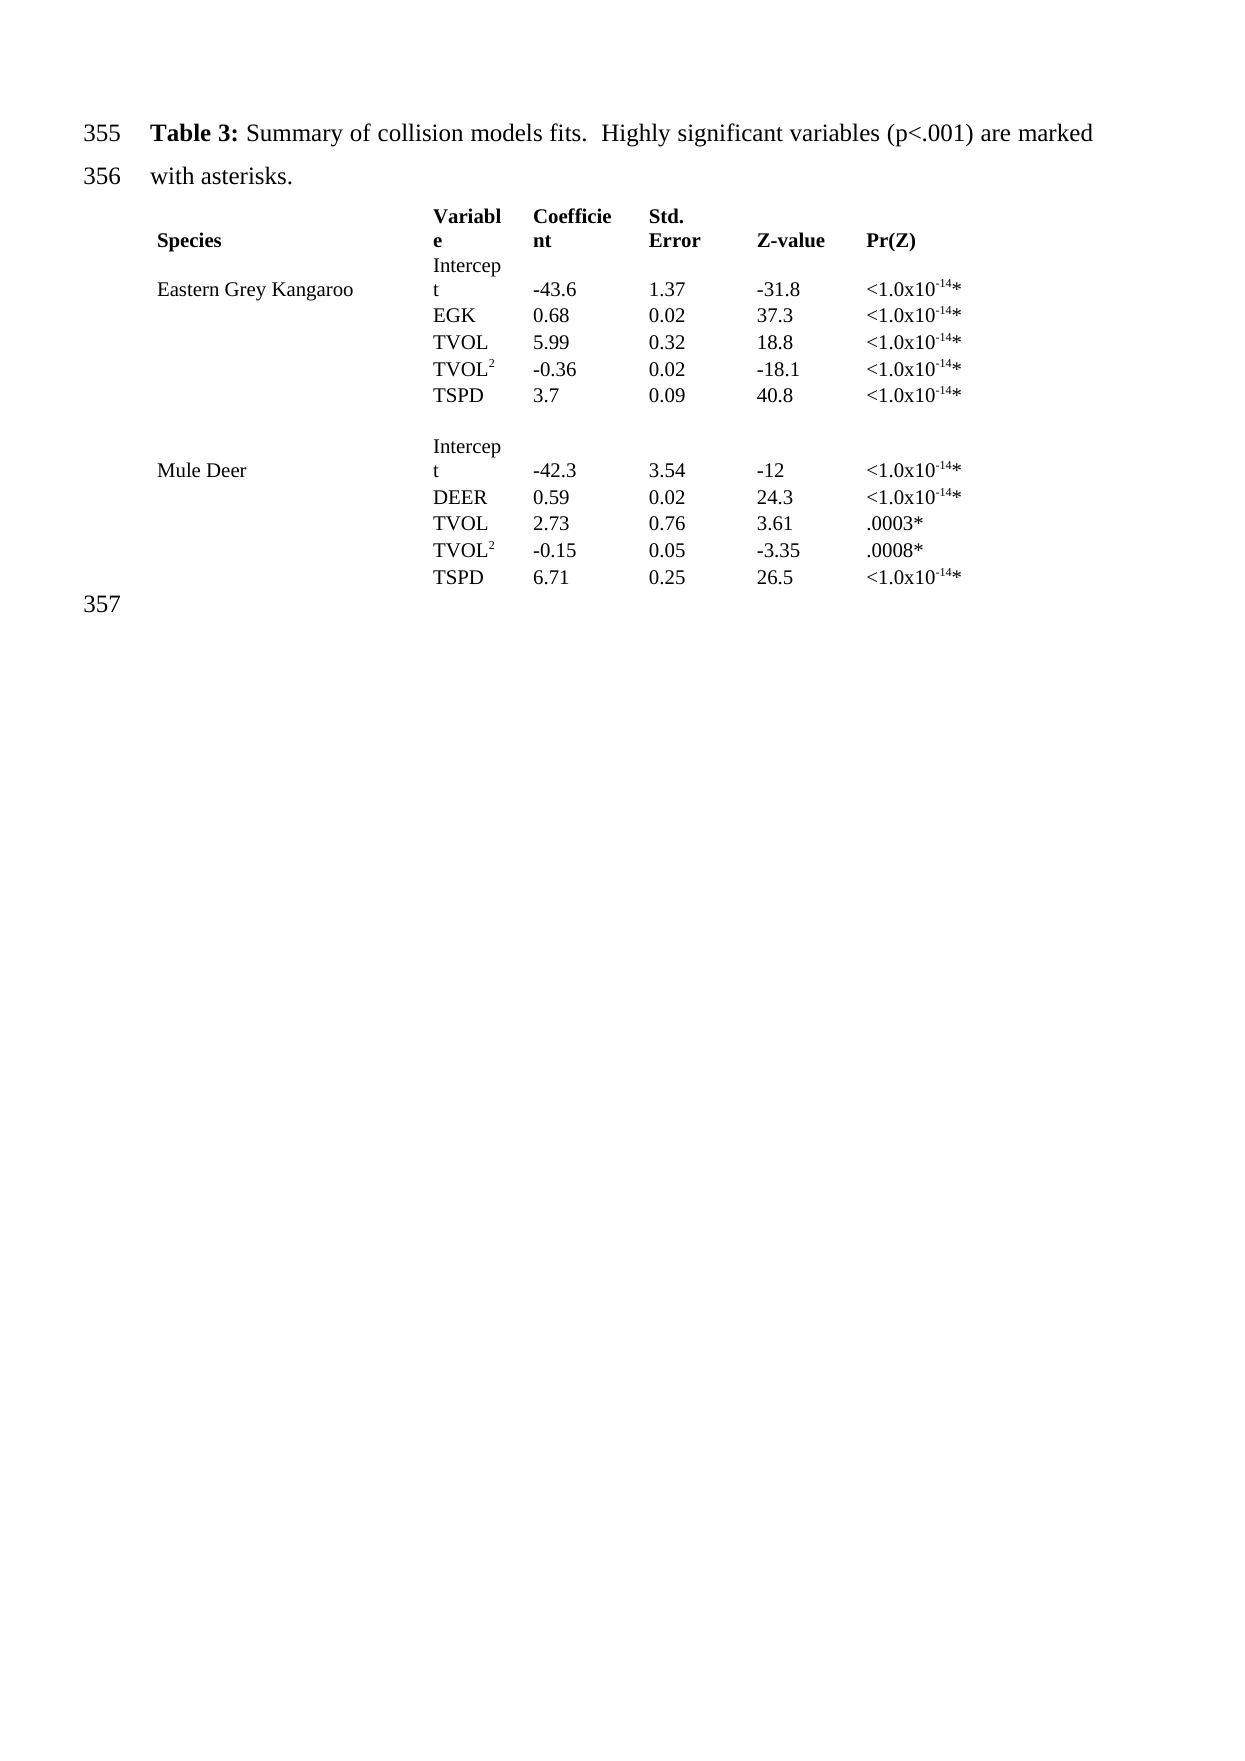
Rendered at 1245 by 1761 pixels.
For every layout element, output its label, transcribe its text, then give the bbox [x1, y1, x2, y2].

table_cell <1.0x10-14* [853, 327, 1113, 354]
table_cell <1.0x10-14* [853, 482, 1113, 509]
table_cell [520, 407, 636, 434]
table_cell 1.37 [636, 253, 743, 301]
table_cell -43.6 [520, 253, 636, 301]
table_cell 3.54 [636, 434, 743, 482]
table_cell -0.36 [520, 354, 636, 381]
table_cell [144, 482, 420, 509]
table_cell <1.0x10-14* [853, 434, 1113, 482]
table_cell TVOL2 [420, 354, 520, 381]
table_cell .0003* [853, 509, 1113, 535]
table_cell TSPD [420, 562, 520, 589]
table_cell 0.68 [520, 301, 636, 327]
table_cell [144, 562, 420, 589]
table_cell -12 [744, 434, 853, 482]
table_cell 0.02 [636, 482, 743, 509]
table_cell TVOL [420, 509, 520, 535]
table_cell <1.0x10-14* [853, 301, 1113, 327]
table_header Z-value [744, 204, 853, 252]
table_cell -31.8 [744, 253, 853, 301]
table_cell 0.25 [636, 562, 743, 589]
table_cell [420, 407, 520, 434]
table_cell Intercept [420, 434, 520, 482]
table_cell 40.8 [744, 381, 853, 407]
table_cell 0.05 [636, 535, 743, 562]
table_cell <1.0x10-14* [853, 253, 1113, 301]
table_header Std. Error [636, 204, 743, 252]
text Table 3: Summary of collision models fits. Highly significant variables (p<.001) are marked with asterisks. [150, 118, 1095, 190]
table_cell 0.76 [636, 509, 743, 535]
table_cell -42.3 [520, 434, 636, 482]
table_cell 0.02 [636, 301, 743, 327]
table_cell [144, 407, 420, 434]
table_header Pr(Z) [853, 204, 1113, 252]
table_cell 0.02 [636, 354, 743, 381]
table_header Species [144, 204, 420, 252]
table_cell 6.71 [520, 562, 636, 589]
table_cell EGK [420, 301, 520, 327]
table_header Coefficient [520, 204, 636, 252]
table_cell 5.99 [520, 327, 636, 354]
table_header Variable [420, 204, 520, 252]
table_cell -0.15 [520, 535, 636, 562]
table_cell [144, 354, 420, 381]
table_cell [144, 535, 420, 562]
table_cell 26.5 [744, 562, 853, 589]
table_cell .0008* [853, 535, 1113, 562]
table_cell 3.61 [744, 509, 853, 535]
table_cell [144, 327, 420, 354]
table_cell 24.3 [744, 482, 853, 509]
table_cell 2.73 [520, 509, 636, 535]
table_cell [744, 407, 853, 434]
table_cell 0.59 [520, 482, 636, 509]
table_cell DEER [420, 482, 520, 509]
table_cell [853, 407, 1113, 434]
table_cell 0.09 [636, 381, 743, 407]
table_cell -18.1 [744, 354, 853, 381]
table_cell [144, 301, 420, 327]
table_cell 18.8 [744, 327, 853, 354]
table_cell TVOL [420, 327, 520, 354]
table_cell 0.32 [636, 327, 743, 354]
table_cell <1.0x10-14* [853, 354, 1113, 381]
table_cell 37.3 [744, 301, 853, 327]
table_cell 3.7 [520, 381, 636, 407]
table_cell <1.0x10-14* [853, 381, 1113, 407]
table_cell <1.0x10-14* [853, 562, 1113, 589]
table_cell -3.35 [744, 535, 853, 562]
table_cell Intercept [420, 253, 520, 301]
table_cell Mule Deer [144, 434, 420, 482]
table_cell TSPD [420, 381, 520, 407]
table_cell Eastern Grey Kangaroo [144, 253, 420, 301]
table_cell TVOL2 [420, 535, 520, 562]
table_cell [144, 381, 420, 407]
table_cell [144, 509, 420, 535]
table_cell [636, 407, 743, 434]
